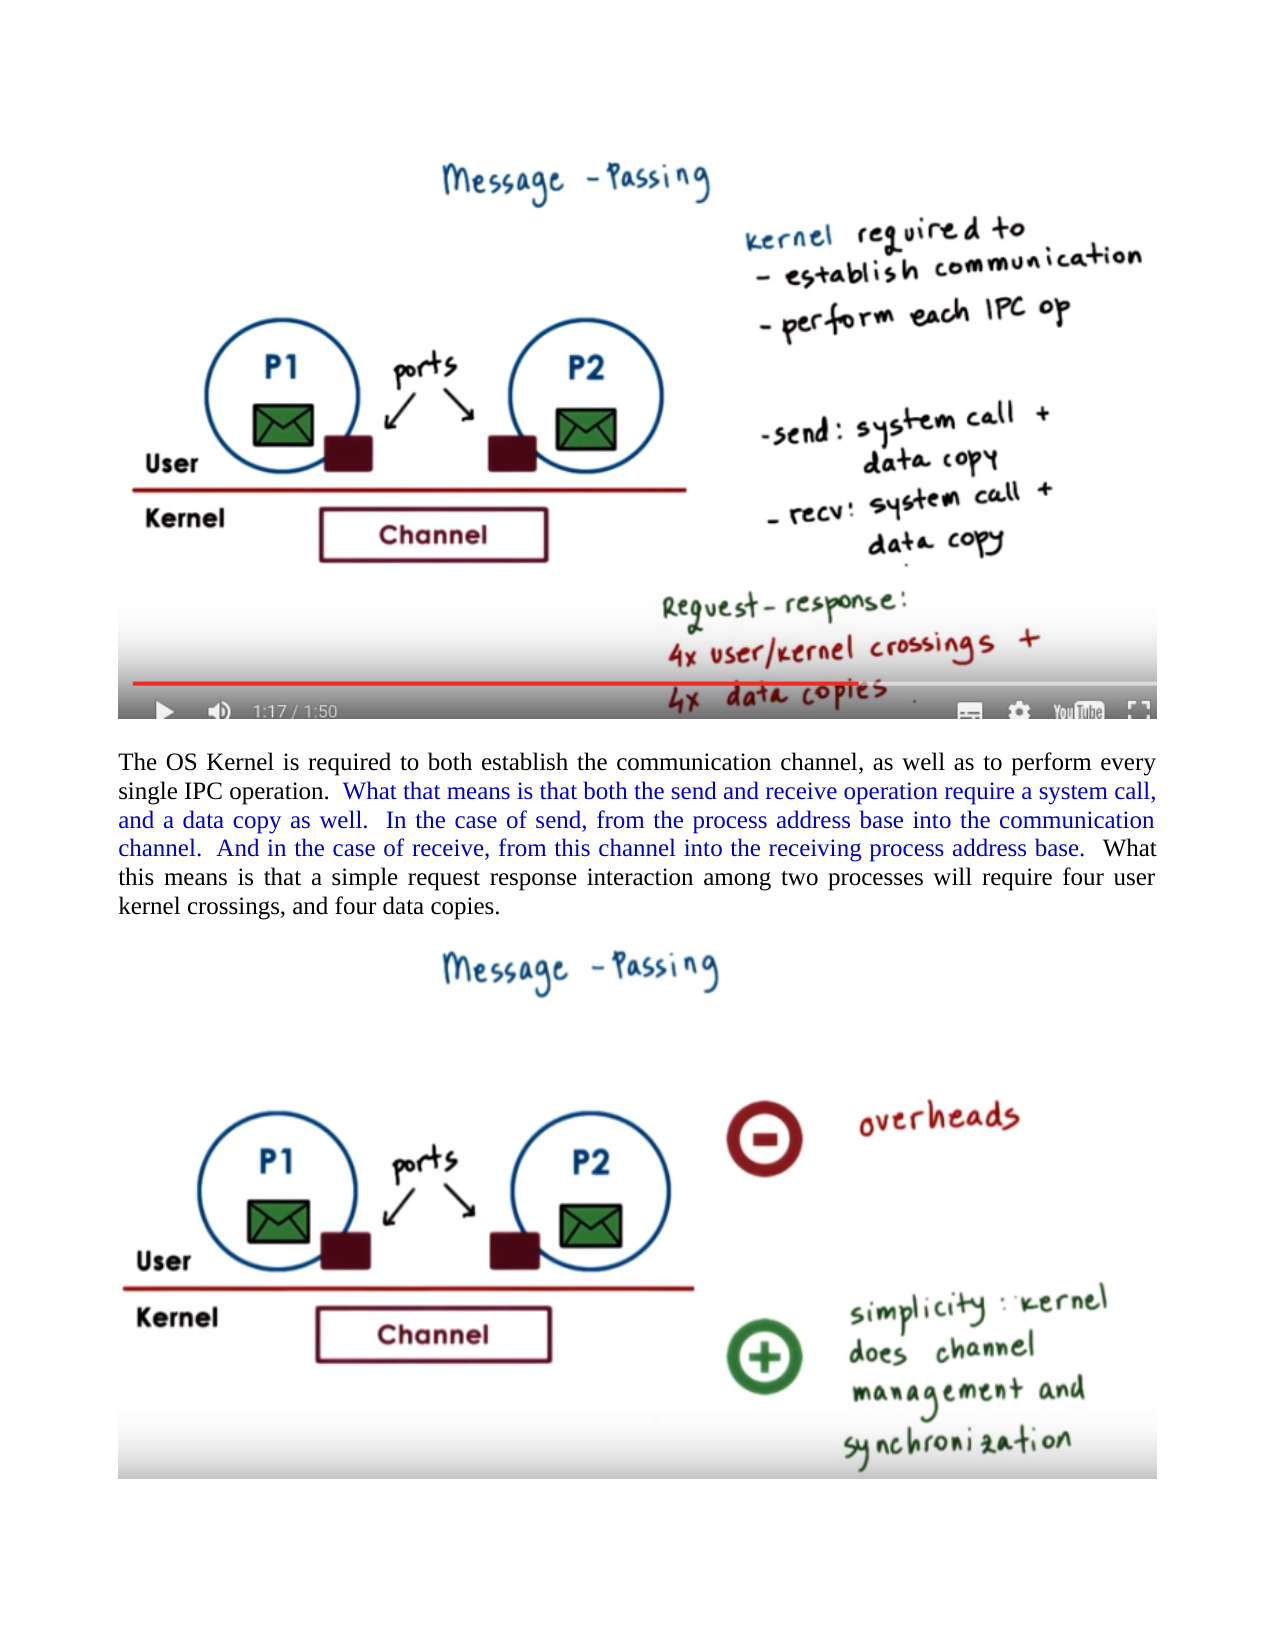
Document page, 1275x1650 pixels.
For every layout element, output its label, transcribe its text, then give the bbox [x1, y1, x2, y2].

text The OS Kernel is required to both establish the communication channel, as well as to perform every single IPC operation. What that means is that both the send and receive operation require a system call, and a data copy as well. In the case of send, from the process address base into the communication channel. And in the case of receive, from this channel into the receiving process address base. What this means is that a simple request response interaction among two processes will require four user kernel crossings, and four data copies. [118, 747, 1157, 920]
picture [118, 948, 1157, 1479]
picture [118, 146, 1157, 719]
